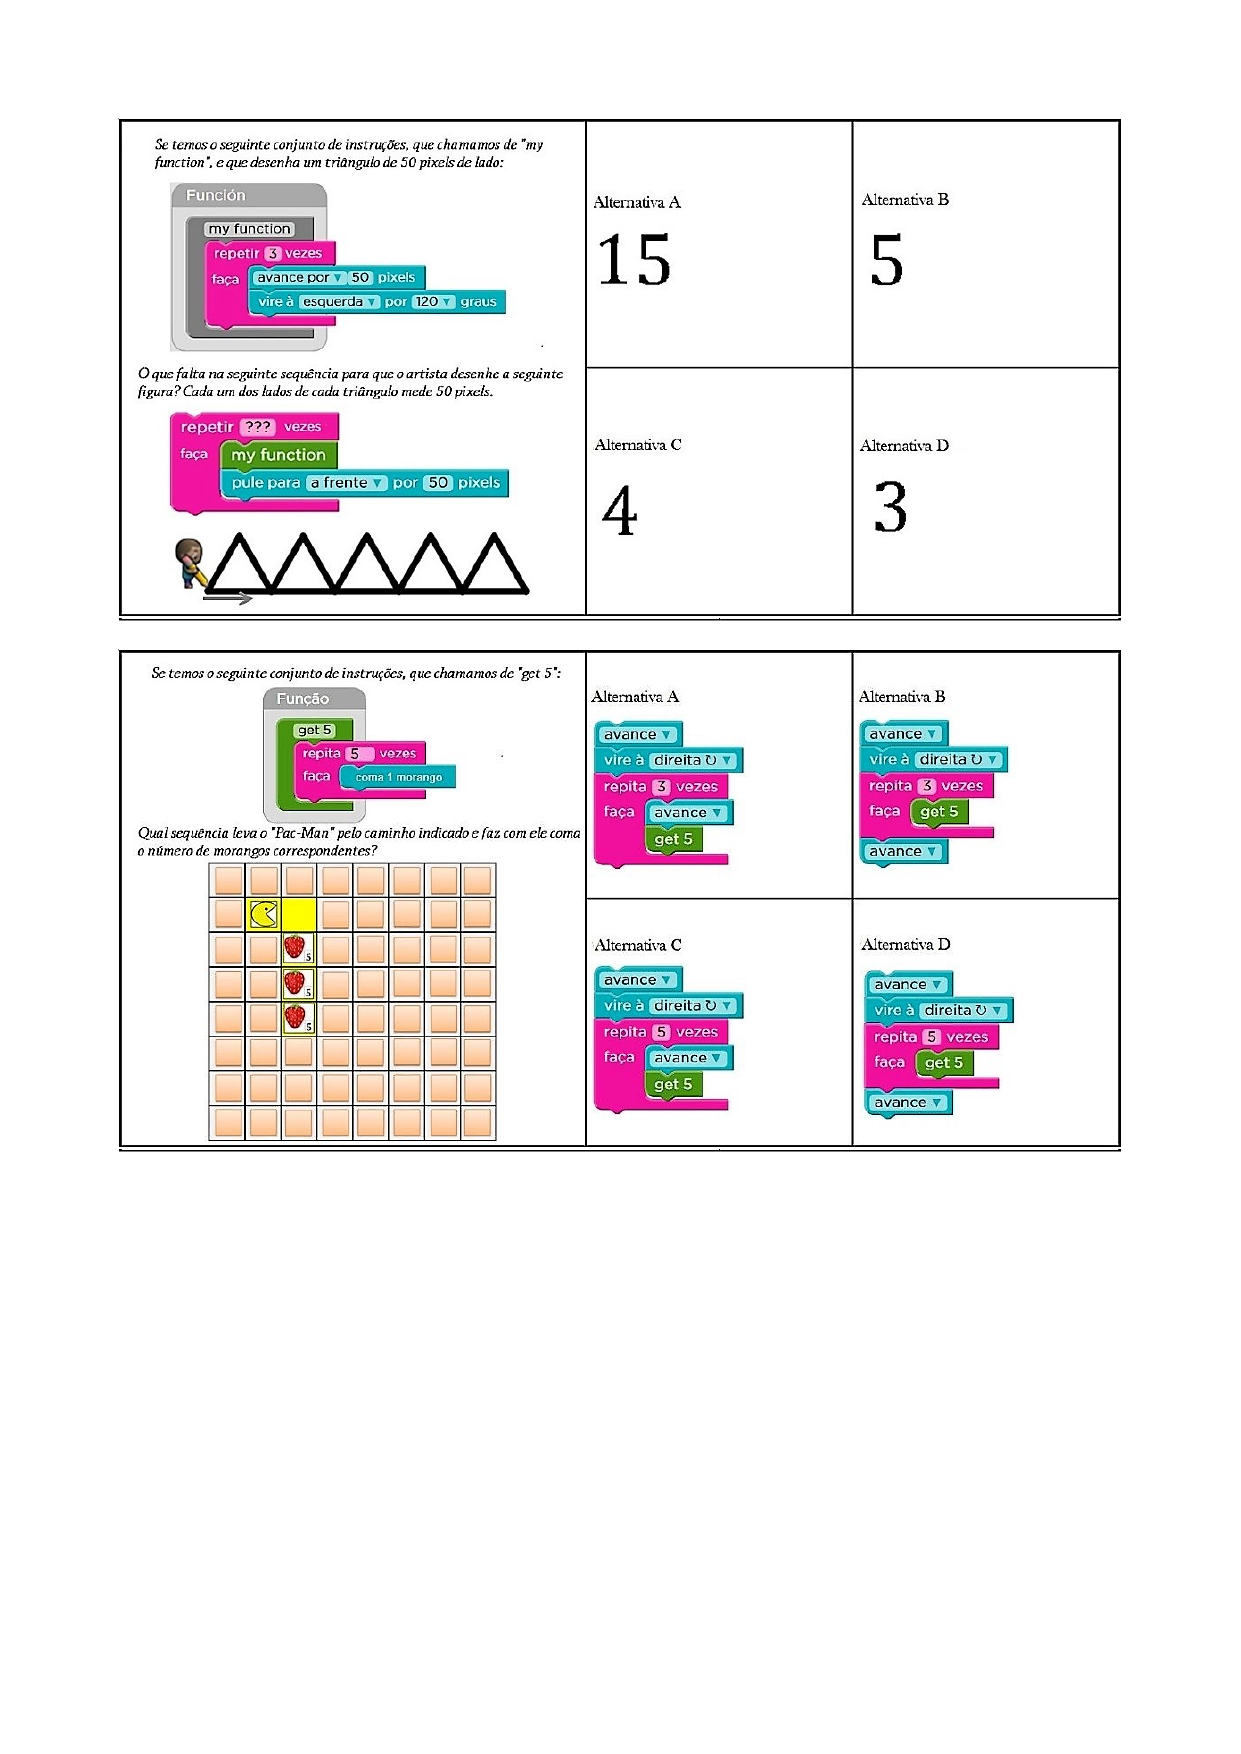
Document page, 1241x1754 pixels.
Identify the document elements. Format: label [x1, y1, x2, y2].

picture [118, 649, 1123, 1152]
picture [118, 118, 1123, 621]
